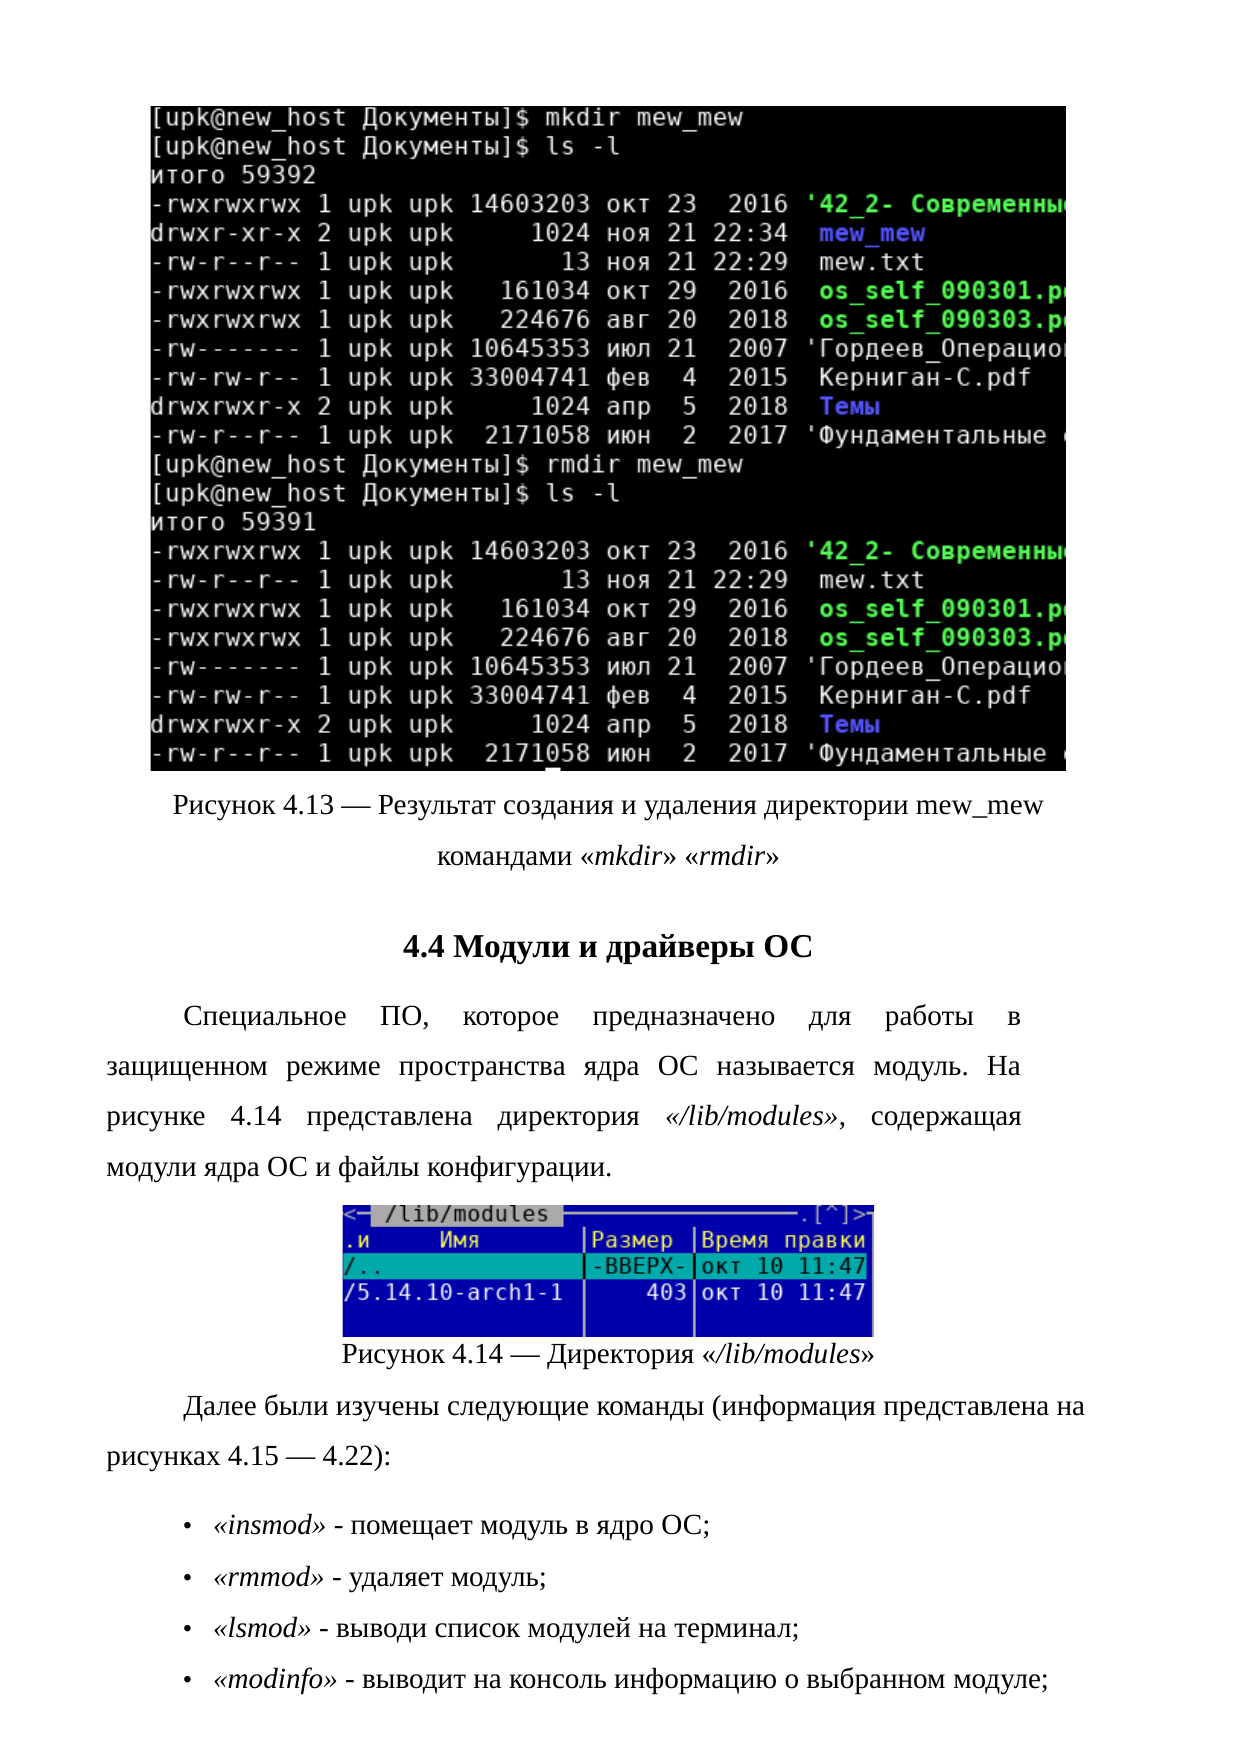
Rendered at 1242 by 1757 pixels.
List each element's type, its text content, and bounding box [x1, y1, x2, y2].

list «insmod» - помещает модуль в ядро ОС; [183, 1507, 1110, 1541]
list «rmmod» - удаляет модуль; [183, 1559, 1110, 1592]
text Рисунок 4.13 — Результат создания и удаления директории mew_mew командами «mkdir» «rmdir» [106, 106, 1110, 871]
text Далее были изучены следующие команды (информация представлена на рисунках 4.15 — 4.22): [106, 1388, 1110, 1472]
list «modinfo» - выводит на консоль информацию о выбранном модуле; [183, 1661, 1110, 1695]
picture [342, 1205, 875, 1337]
text Рисунок 4.14 — Директория «/lib/modules» [106, 1205, 1110, 1370]
list «lsmod» - выводи список модулей на терминал; [183, 1610, 1110, 1643]
text Специальное ПО, которое предназначено для работы в защищенном режиме пространства ядра ОС называется модуль. На рисунке 4.14 представлена директория «/lib/modules», содержащая модули ядра ОС и файлы конфигурации. [106, 998, 1022, 1182]
picture [150, 106, 1066, 771]
subtitle 4.4 Модули и драйверы ОС [106, 927, 1110, 965]
